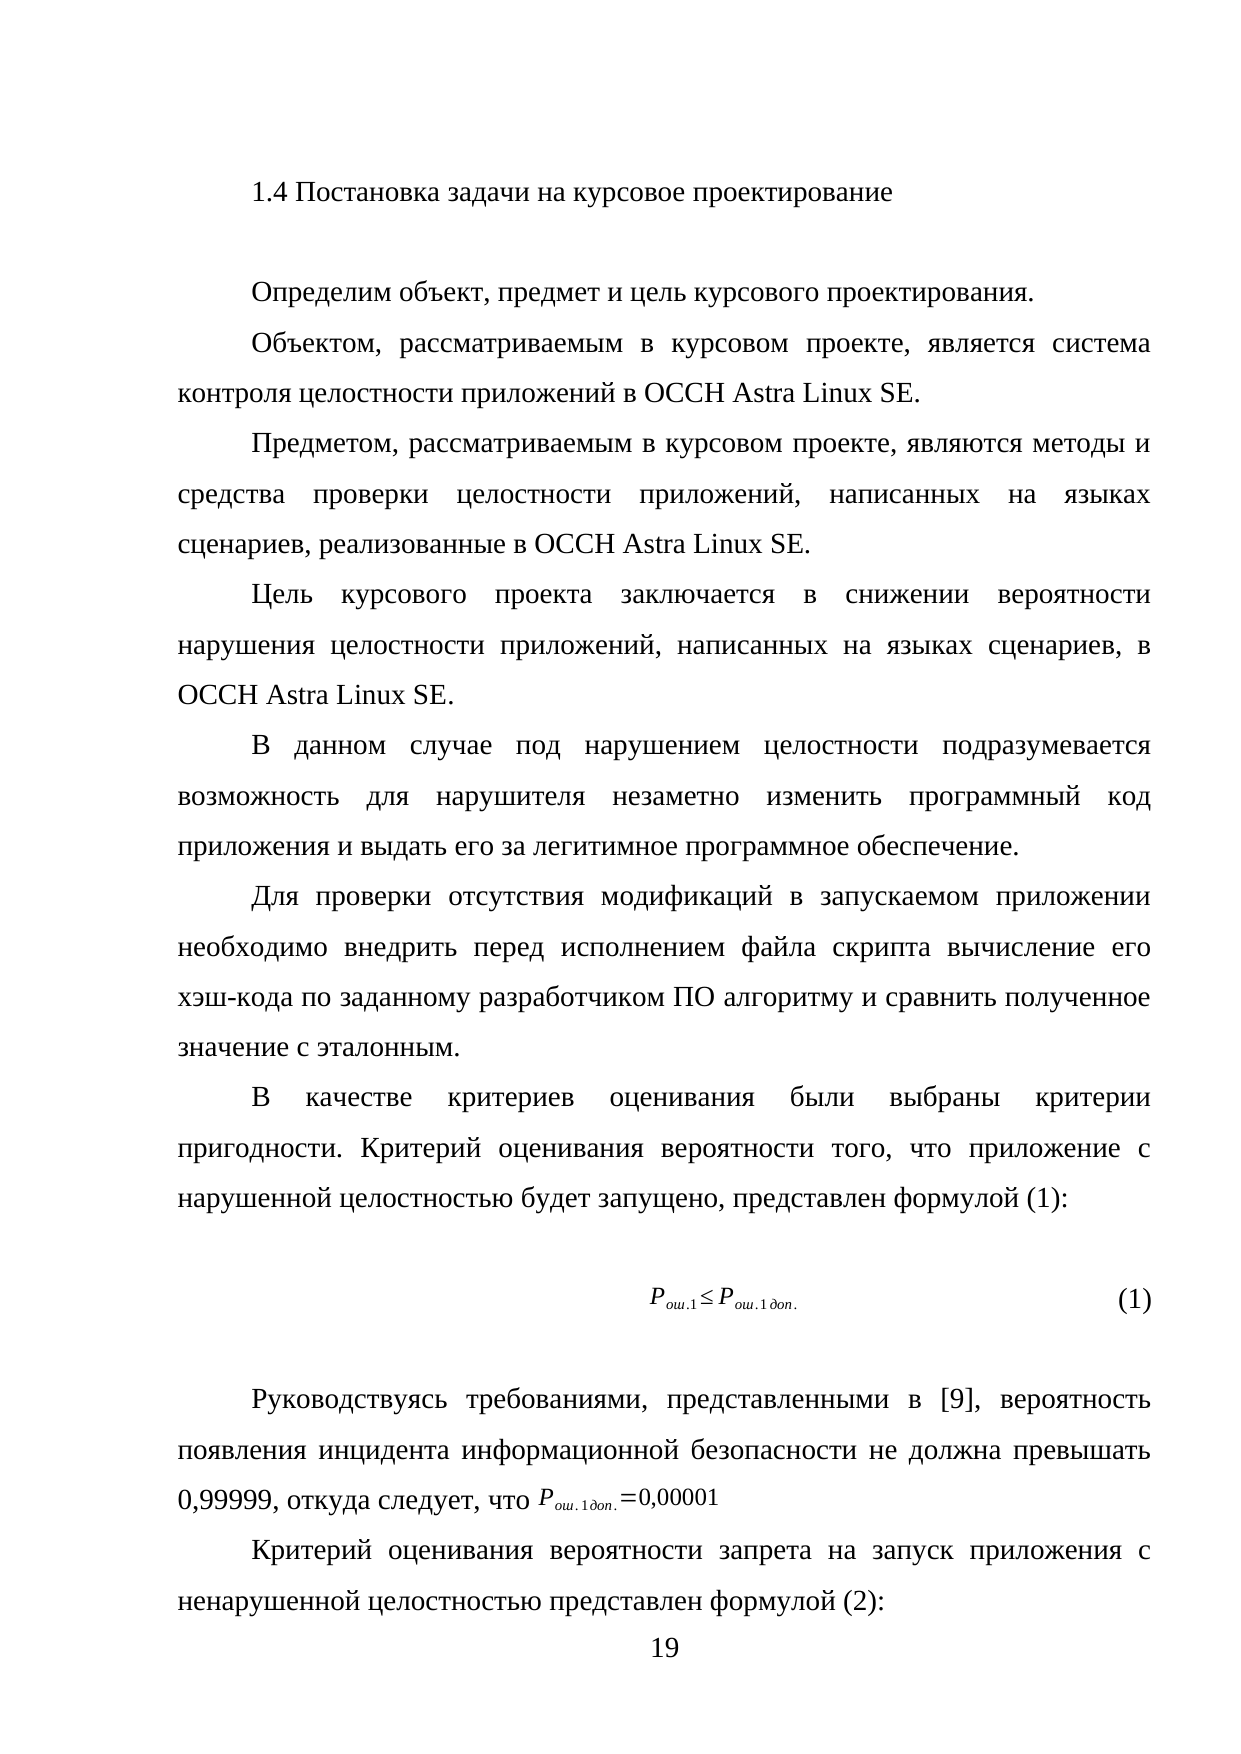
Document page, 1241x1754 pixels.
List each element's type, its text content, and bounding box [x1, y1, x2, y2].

text Руководствуясь требованиями, представленными в [9], вероятность появления инцидента информационной безопасности не должна превышать 0,99999, откуда следует, что [177, 1381, 1152, 1516]
text Предметом, рассматриваемым в курсовом проекте, являются методы и средства проверки целостности приложений, написанных на языках сценариев, реализованные в ОССН Astra Linux SE. [177, 426, 1152, 560]
text Для проверки отсутствия модификаций в запускаемом приложении необходимо внедрить перед исполнением файла скрипта вычисление его хэш-кода по заданному разработчиком ПО алгоритму и сравнить полученное значение с эталонным. [177, 878, 1152, 1063]
text В данном случае под нарушением целостности подразумевается возможность для нарушителя незаметно изменить программный код приложения и выдать его за легитимное программное обеспечение. [177, 727, 1152, 862]
text Критерий оценивания вероятности запрета на запуск приложения с ненарушенной целостностью представлен формулой (2): [177, 1532, 1152, 1616]
text В качестве критериев оценивания были выбраны критерии пригодности. Критерий оценивания вероятности того, что приложение с нарушенной целостностью будет запущено, представлен формулой (1): [177, 1079, 1152, 1214]
subtitle Постановка задачи на курсовое проектирование [251, 174, 1152, 208]
text (1) [177, 1281, 1152, 1314]
text Объектом, рассматриваемым в курсовом проекте, является система контроля целостности приложений в ОССН Astra Linux SE. [177, 325, 1152, 409]
text Определим объект, предмет и цель курсового проектирования. [177, 274, 1152, 308]
text Цель курсового проекта заключается в снижении вероятности нарушения целостности приложений, написанных на языках сценариев, в ОССН Astra Linux SE. [177, 576, 1152, 711]
